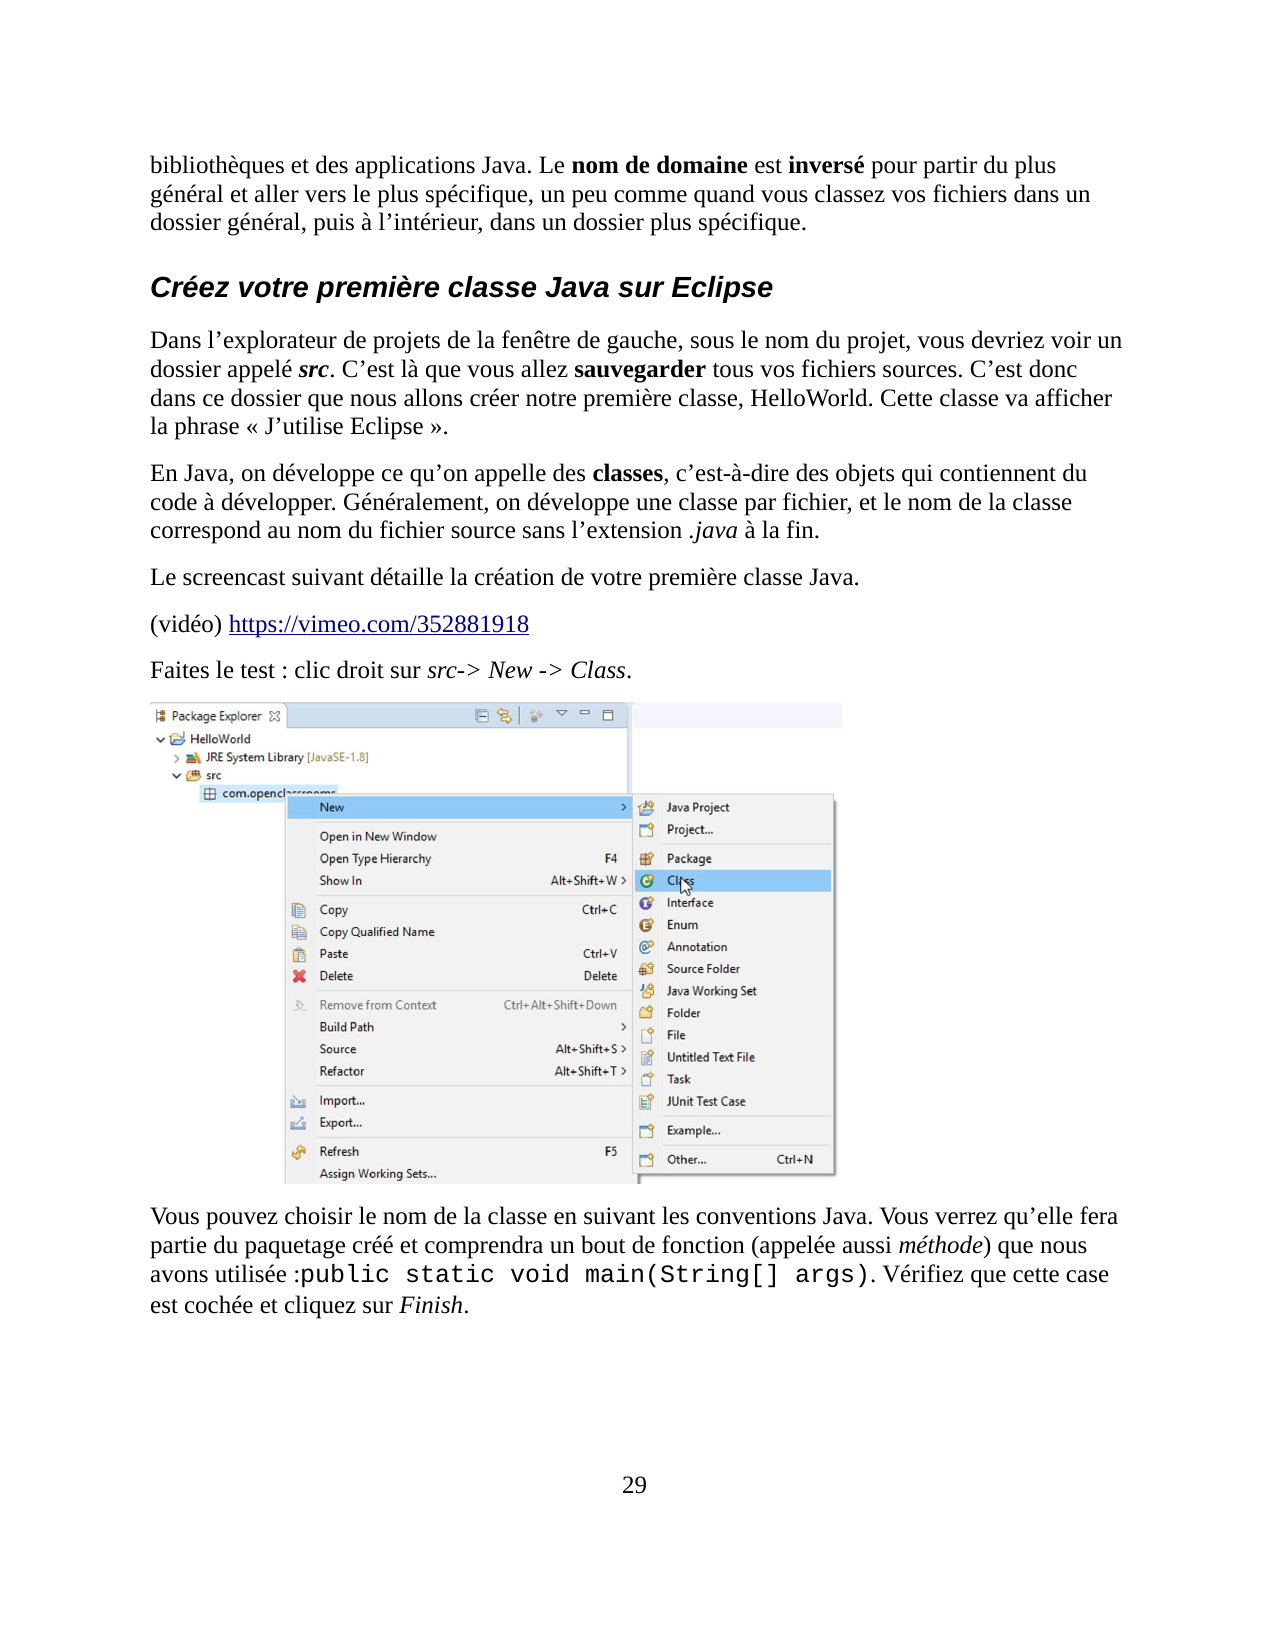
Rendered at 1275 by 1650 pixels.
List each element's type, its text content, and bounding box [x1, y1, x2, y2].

text Le screencast suivant détaille la création de votre première classe Java. [150, 562, 1125, 591]
subtitle Créez votre première classe Java sur Eclipse [150, 270, 1125, 304]
text Vous pouvez choisir le nom de la classe en suivant les conventions Java. Vous verrez qu’elle fera partie du paquetage créé et comprendra un bout de fonction (appelée aussi méthode) que nous avons utilisée :public static void main(String[] args). Vérifiez que cette case est cochée et cliquez sur Finish. [150, 1201, 1125, 1318]
picture [150, 702, 843, 1184]
text Faites le test : clic droit sur src-> New -> Class. [150, 656, 1125, 684]
text Dans l’explorateur de projets de la fenêtre de gauche, sous le nom du projet, vous devriez voir un dossier appelé src. C’est là que vous allez sauvegarder tous vos fichiers sources. C’est donc dans ce dossier que nous allons créer notre première classe, HelloWorld. Cette classe va afficher la phrase « J’utilise Eclipse ». [150, 325, 1125, 440]
text bibliothèques et des applications Java. Le nom de domaine est inversé pour partir du plus général et aller vers le plus spécifique, un peu comme quand vous classez vos fichiers dans un dossier général, puis à l’intérieur, dans un dossier plus spécifique. [150, 150, 1125, 236]
text (vidéo) https://vimeo.com/352881918 [150, 609, 1125, 638]
text En Java, on développe ce qu’on appelle des classes, c’est-à-dire des objets qui contiennent du code à développer. Généralement, on développe une classe par fichier, et le nom de la classe correspond au nom du fichier source sans l’extension .java à la fin. [150, 458, 1125, 544]
